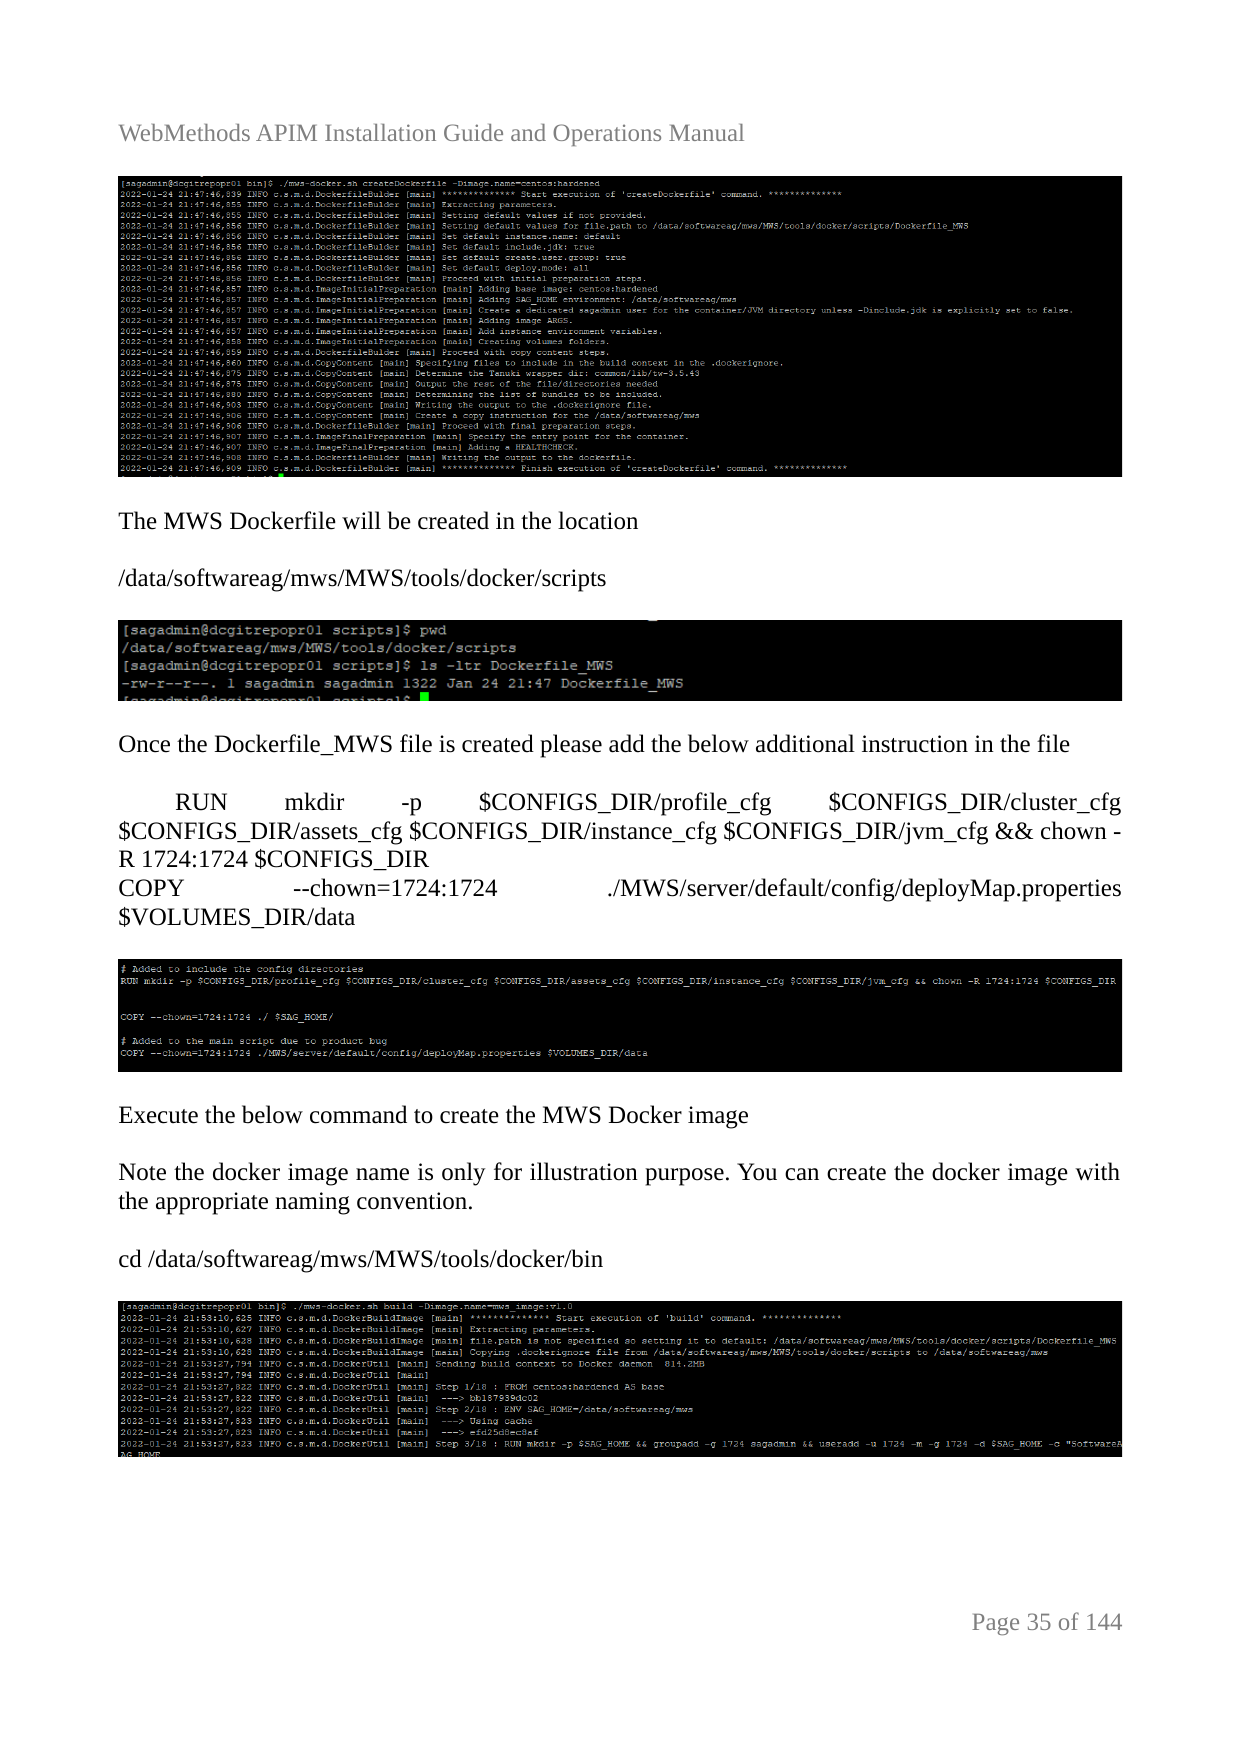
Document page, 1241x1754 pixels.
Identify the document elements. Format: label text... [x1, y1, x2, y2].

text Once the Dockerfile_MWS file is created please add the below additional instruction in the file [118, 729, 1122, 758]
text The MWS Dockerfile will be created in the location [118, 506, 1122, 534]
picture [118, 959, 1123, 1072]
text COPY --chown=1724:1724 ./MWS/server/default/config/deployMap.properties $VOLUMES_DIR/data [118, 873, 1122, 931]
text Note the docker image name is only for illustration purpose. You can create the docker image with the appropriate naming convention. [118, 1157, 1122, 1215]
picture [118, 620, 1123, 701]
picture [118, 1301, 1123, 1457]
picture [118, 176, 1123, 477]
text RUN mkdir -p $CONFIGS_DIR/profile_cfg $CONFIGS_DIR/cluster_cfg $CONFIGS_DIR/assets_cfg $CONFIGS_DIR/instance_cfg $CONFIGS_DIR/jvm_cfg && chown -R 1724:1724 $CONFIGS_DIR [118, 787, 1122, 873]
text /data/softwareag/mws/MWS/tools/docker/scripts [118, 563, 1122, 592]
text Execute the below command to create the MWS Docker image [118, 1100, 1122, 1129]
text cd /data/softwareag/mws/MWS/tools/docker/bin [118, 1244, 1122, 1272]
